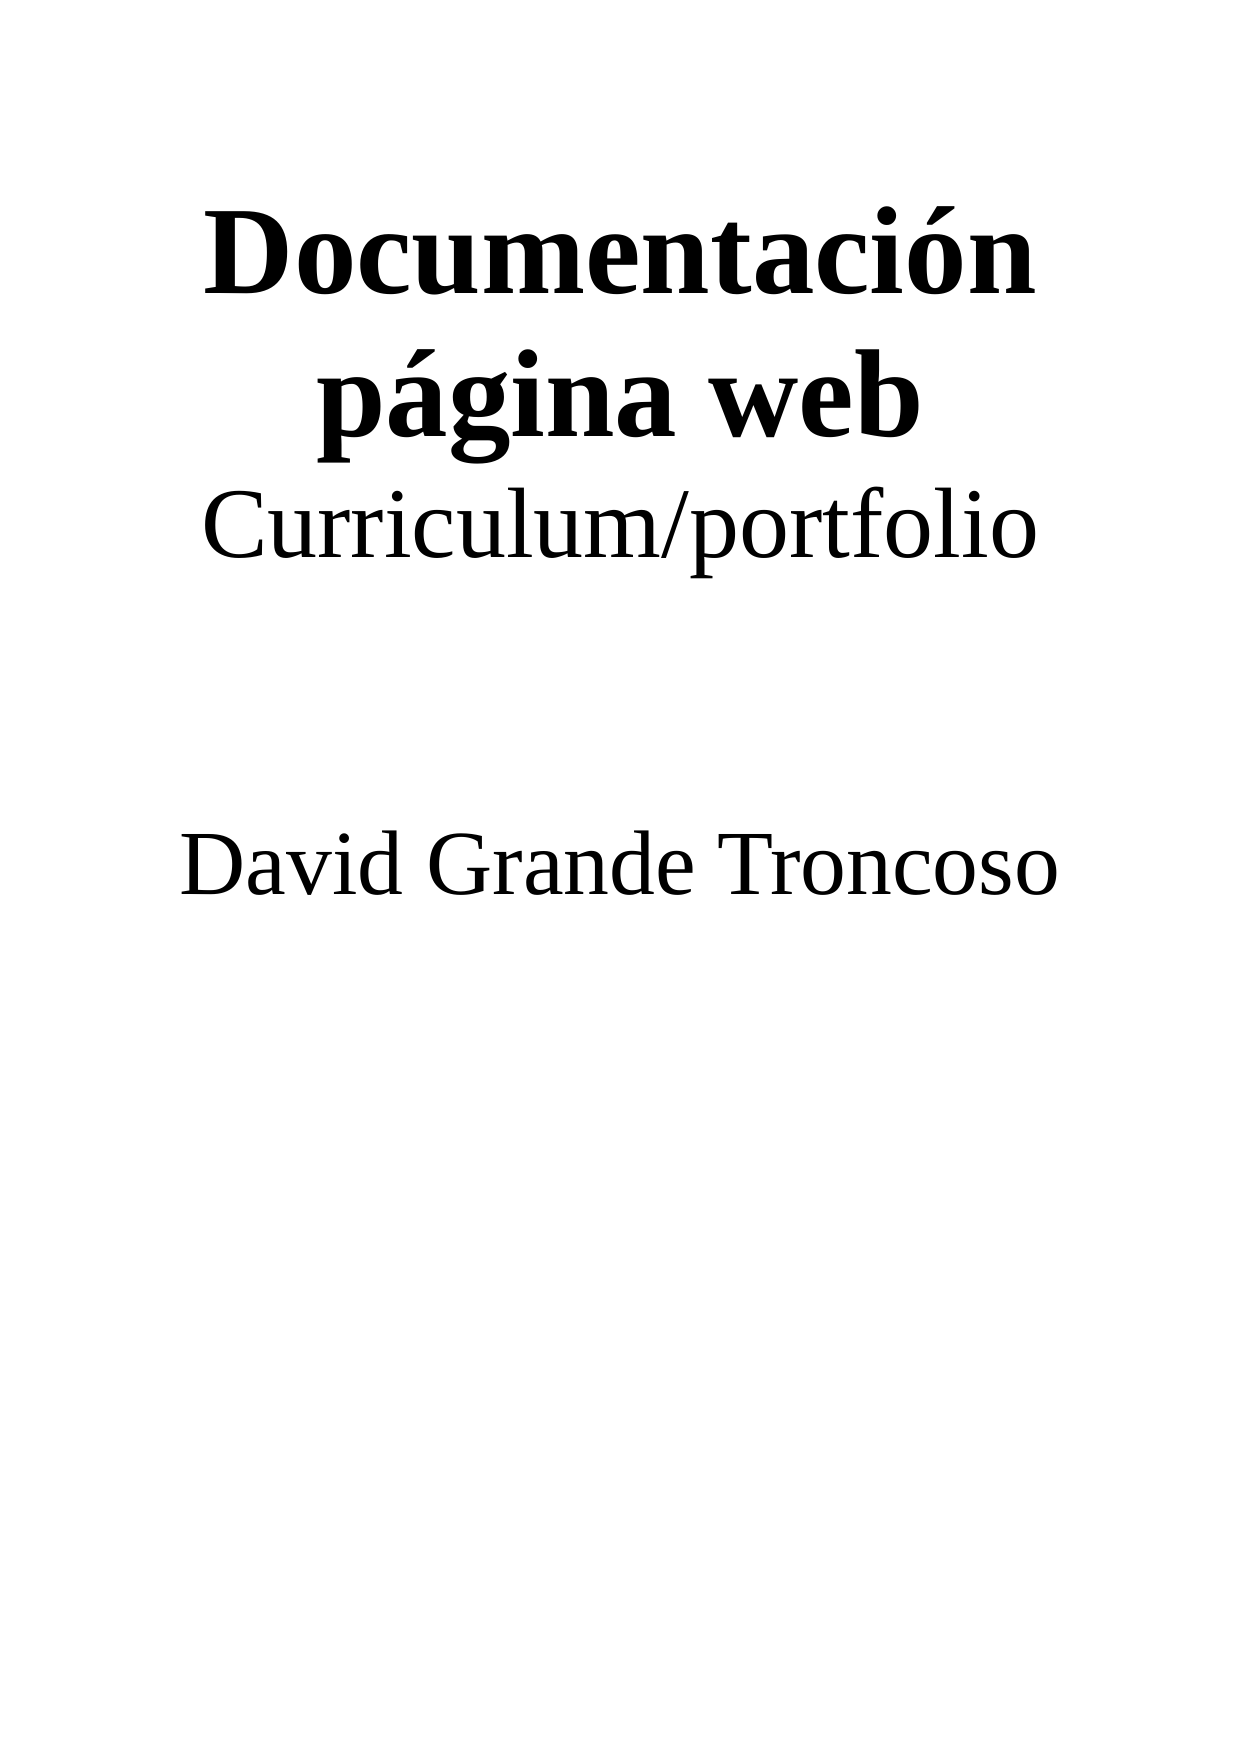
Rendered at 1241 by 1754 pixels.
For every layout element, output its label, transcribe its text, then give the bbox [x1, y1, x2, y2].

text David Grande Troncoso [118, 809, 1122, 914]
text Documentación página web [118, 176, 1122, 464]
text Curriculum/portfolio [118, 464, 1122, 579]
